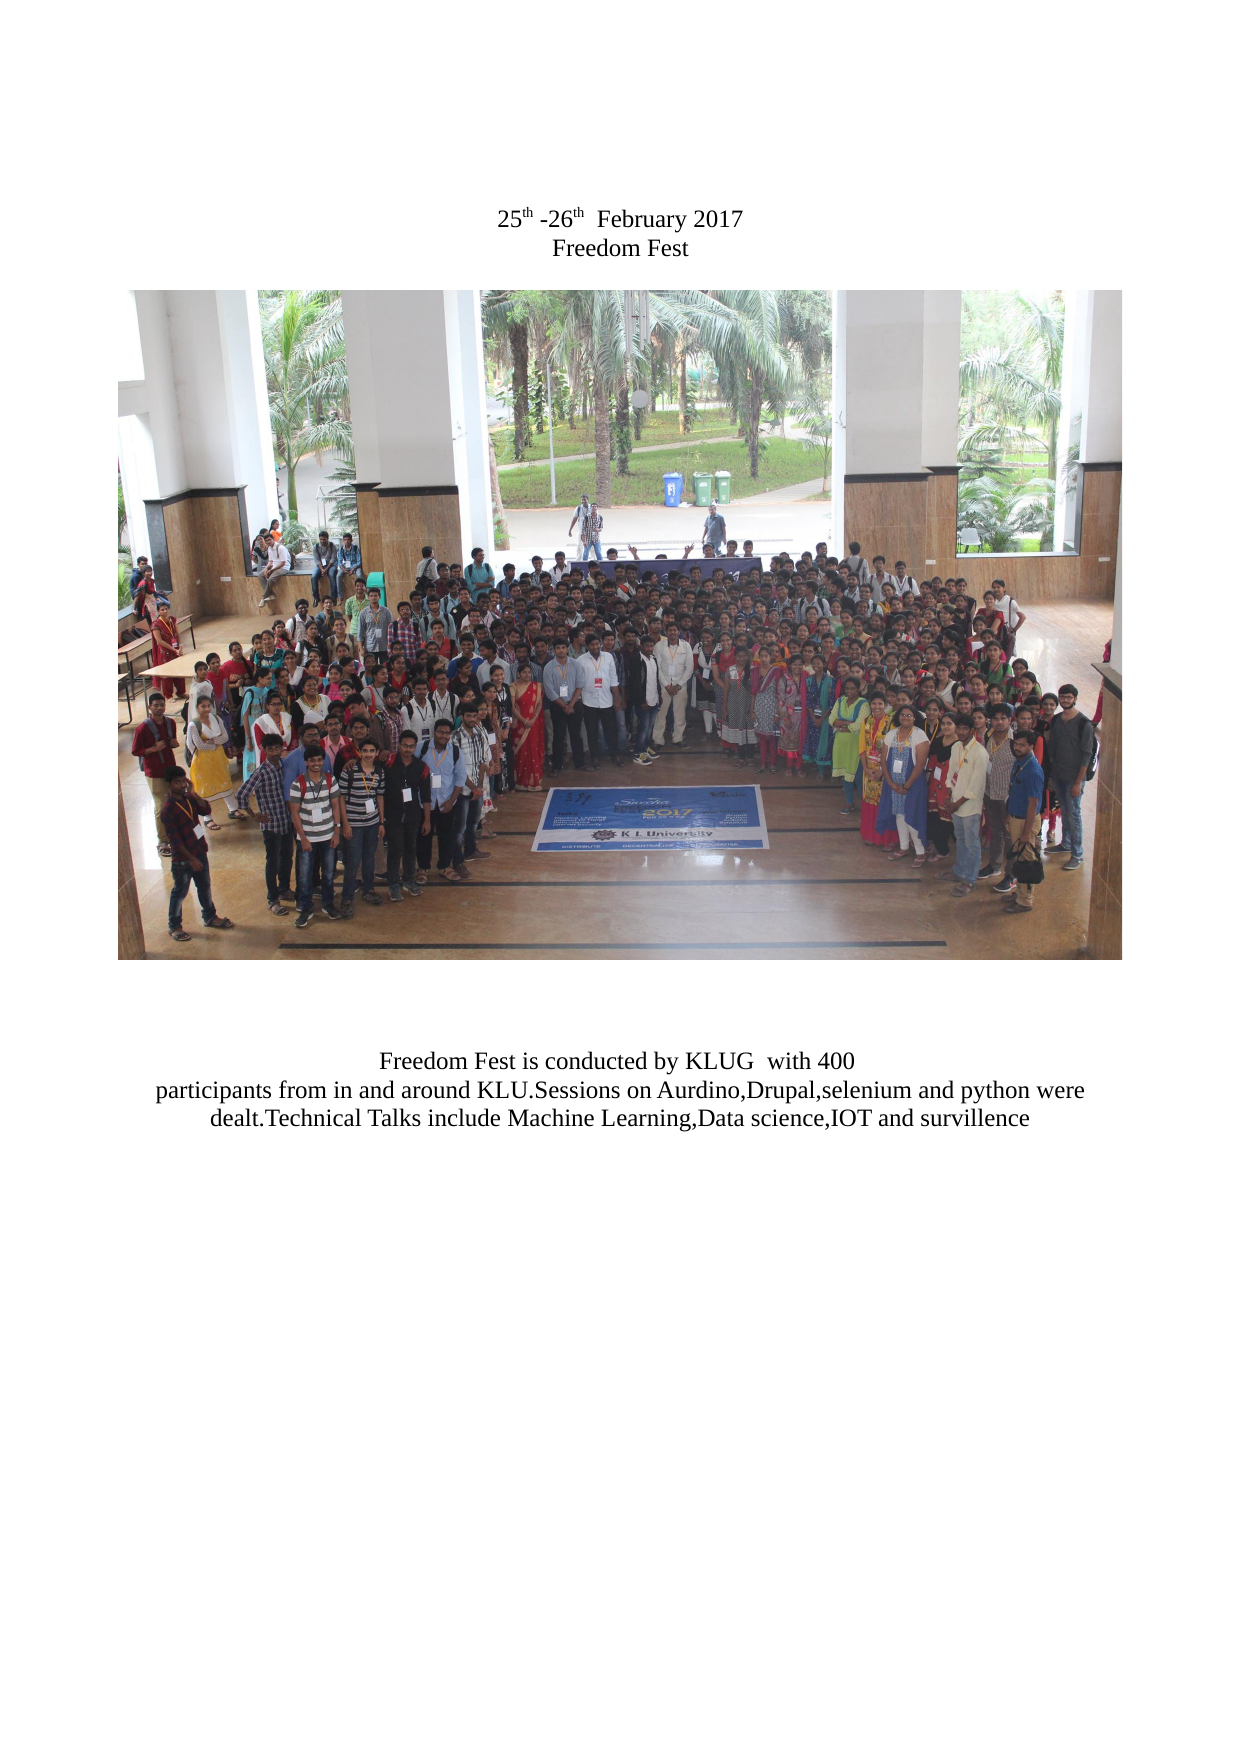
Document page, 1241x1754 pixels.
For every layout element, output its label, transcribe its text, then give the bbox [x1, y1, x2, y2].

text Freedom Fest is conducted by KLUG with 400 [118, 1046, 1122, 1075]
text Freedom Fest [118, 233, 1122, 262]
text participants from in and around KLU.Sessions on Aurdino,Drupal,selenium and python were dealt.Technical Talks include Machine Learning,Data science,IOT and survillence [118, 1075, 1122, 1132]
picture [118, 290, 1123, 960]
text 25th -26th February 2017 [118, 204, 1122, 233]
